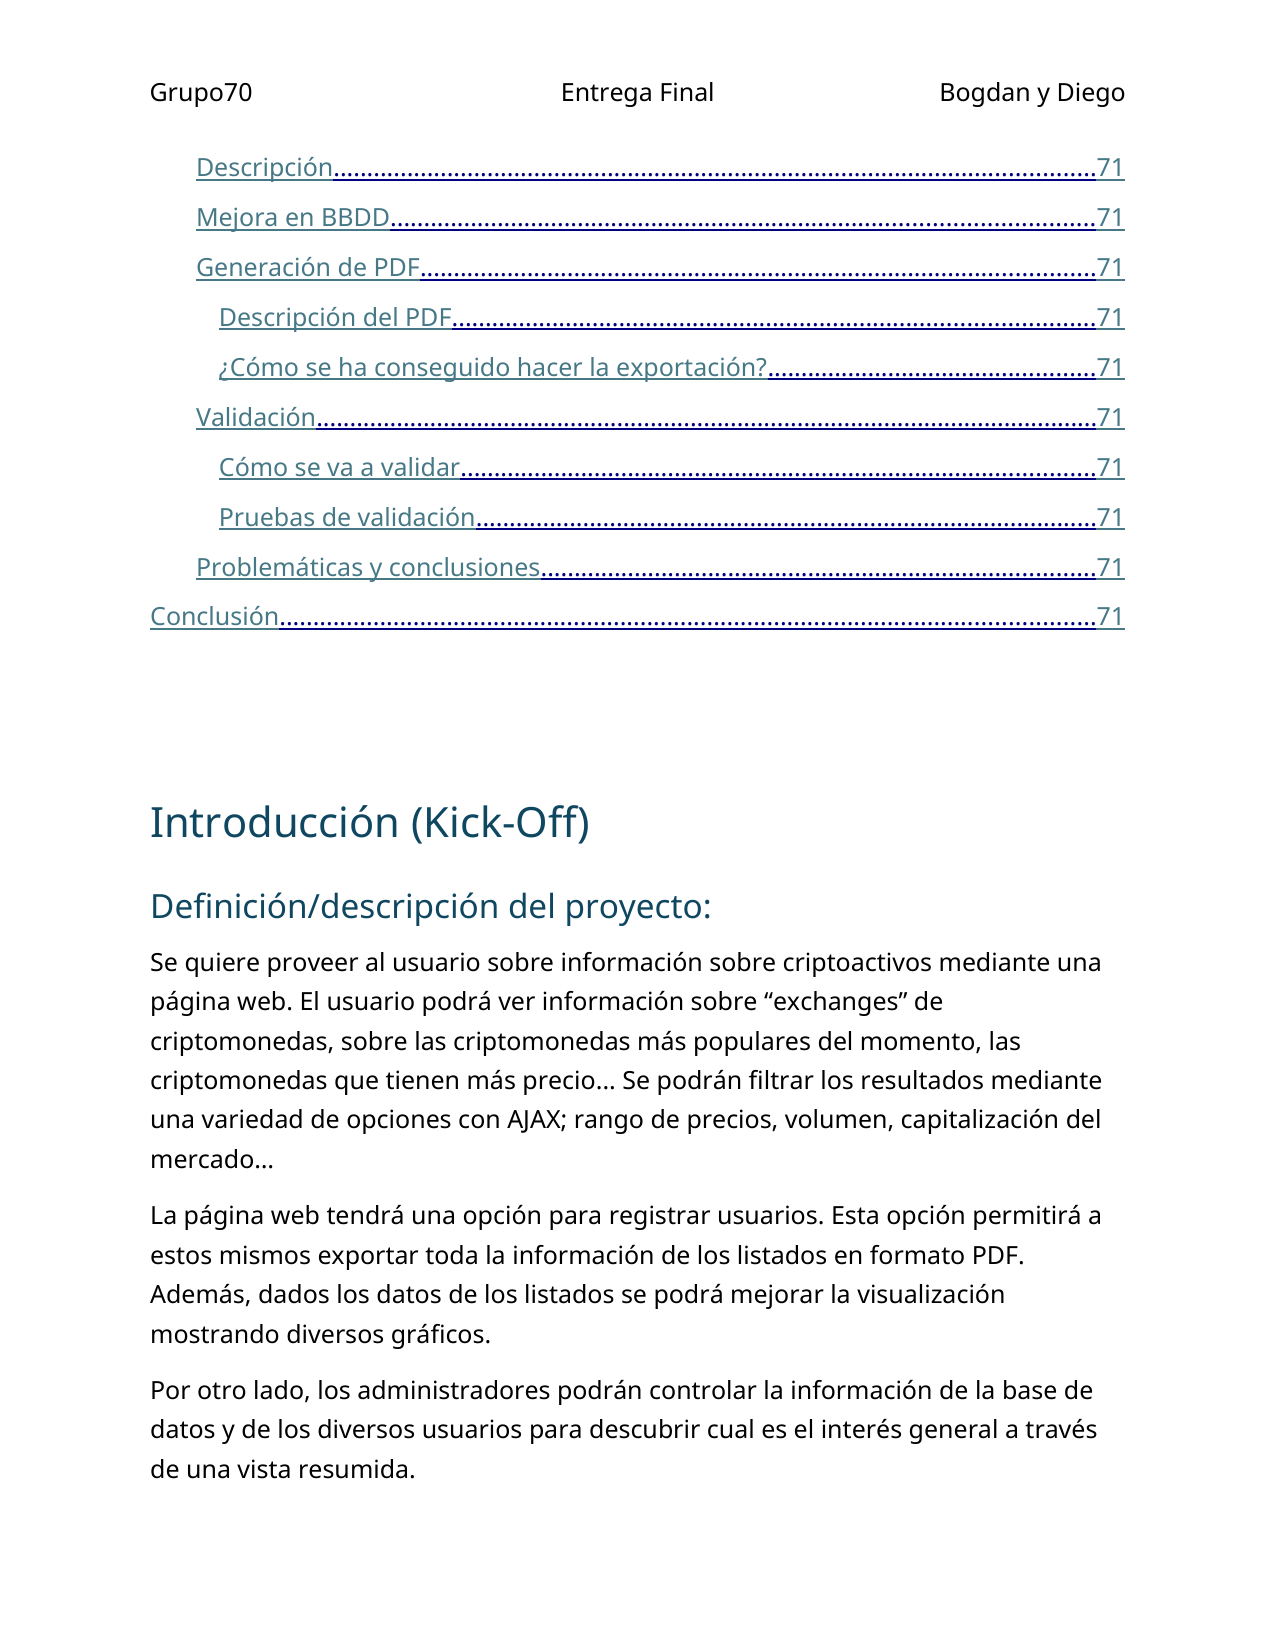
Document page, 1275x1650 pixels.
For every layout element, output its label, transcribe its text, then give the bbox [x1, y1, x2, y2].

text Validación 71 [196, 399, 1125, 428]
text Por otro lado, los administradores podrán controlar la información de la base de datos y de los diversos usuarios para descubrir cual es el interés general a través de una vista resumida. [150, 1372, 1125, 1485]
text Descripción 71 [196, 150, 1125, 179]
text Mejora en BBDD 71 [196, 200, 1125, 229]
subtitle Introducción (Kick-Off) [150, 792, 1125, 849]
text Generación de PDF 71 [196, 250, 1125, 279]
text [219, 330, 1125, 334]
text Cómo se va a validar 71 [219, 449, 1125, 478]
text La página web tendrá una opción para registrar usuarios. Esta opción permitirá a estos mismos exportar toda la información de los listados en formato PDF. Además, dados los datos de los listados se podrá mejorar la visualización mostrando diversos gráficos. [150, 1198, 1125, 1350]
text Pruebas de validación 71 [219, 499, 1125, 528]
subtitle Definición/descripción del proyecto: [150, 883, 1125, 929]
text Descripción del PDF 71 [219, 300, 1125, 328]
text ¿Cómo se ha conseguido hacer la exportación? 71 [219, 349, 1125, 378]
text [219, 380, 1125, 384]
text Problemáticas y conclusiones 71 [196, 549, 1125, 578]
text Se quiere proveer al usuario sobre información sobre criptoactivos mediante una página web. El usuario podrá ver información sobre “exchanges” de criptomonedas, sobre las criptomonedas más populares del momento, las criptomonedas que tienen más precio... Se podrán filtrar los resultados mediante una variedad de opciones con AJAX; rango de precios, volumen, capitalización del mercado… [150, 944, 1125, 1176]
text Conclusión 71 [150, 599, 1125, 628]
